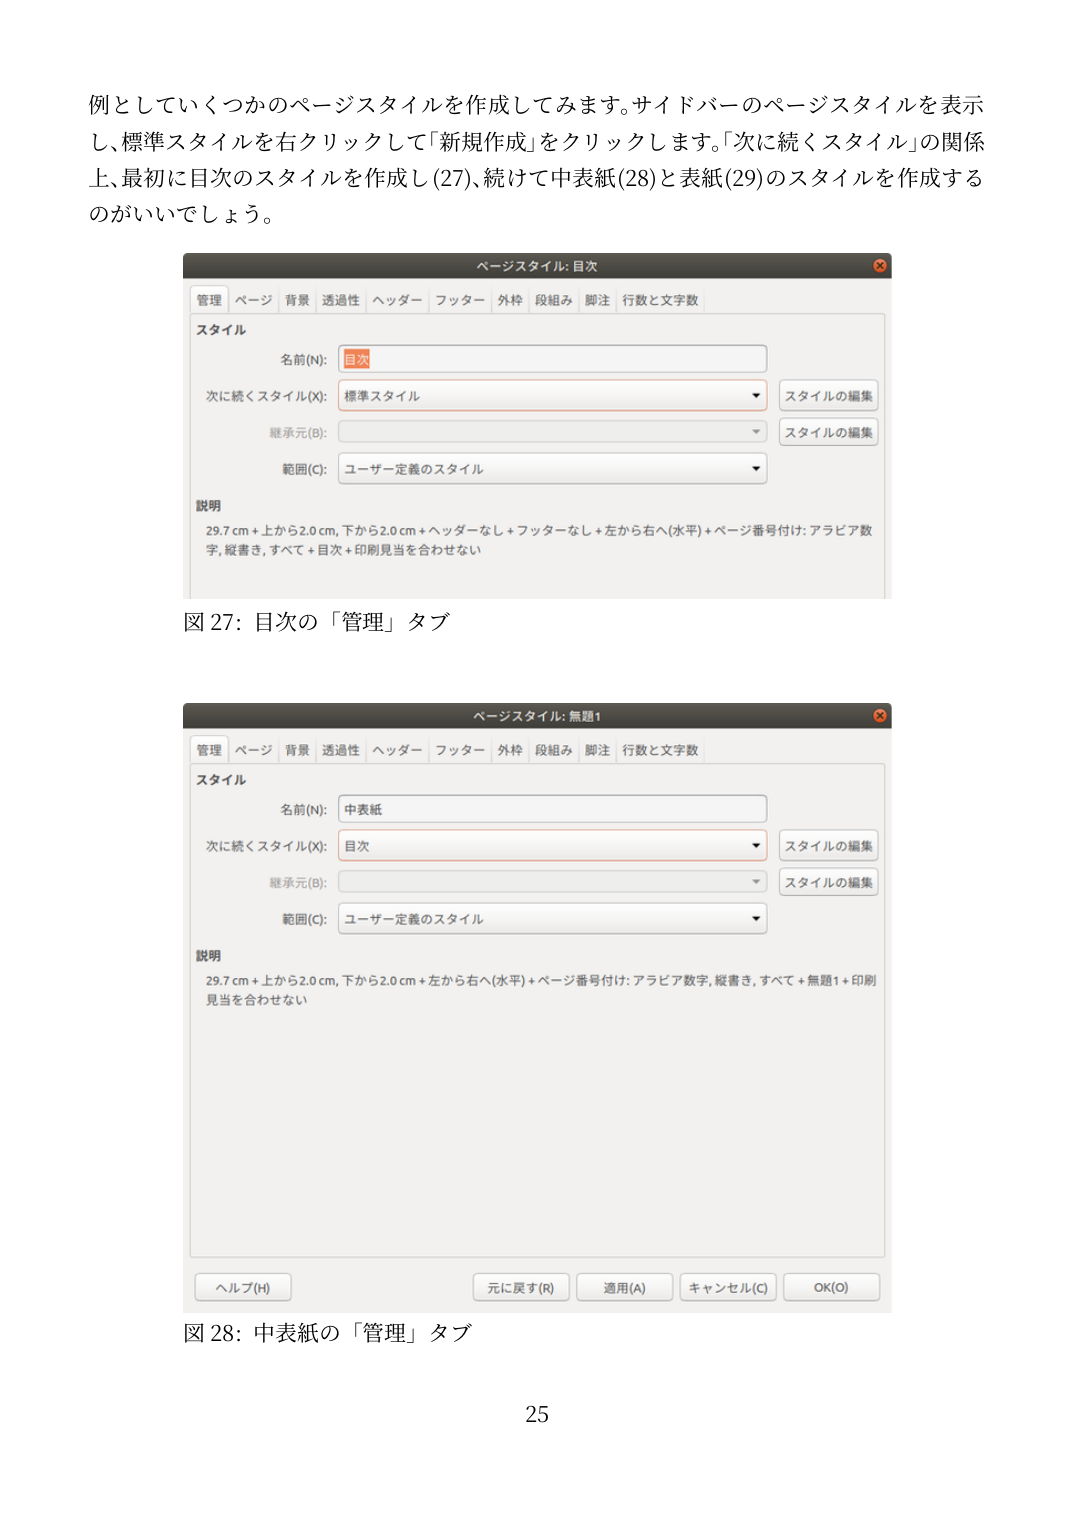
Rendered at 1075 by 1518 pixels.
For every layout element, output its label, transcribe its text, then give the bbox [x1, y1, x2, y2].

text 図 28: 中表紙の「管理」タブ [183, 1313, 892, 1348]
text 図 27: 目次の「管理」タブ [183, 599, 892, 637]
picture [183, 703, 892, 1313]
picture [183, 253, 892, 599]
text 例としていくつかのページスタイルを作成してみます。サイドバーのページスタイルを表示し、標準スタイルを右クリックして「新規作成」をクリックします。「次に続くスタイル」の関係上、最初に目次のスタイルを作成し(図 27)、続けて中表紙(図 28)と表紙(図 29)のスタイルを作成するのがいいでしょう。 [88, 88, 986, 228]
